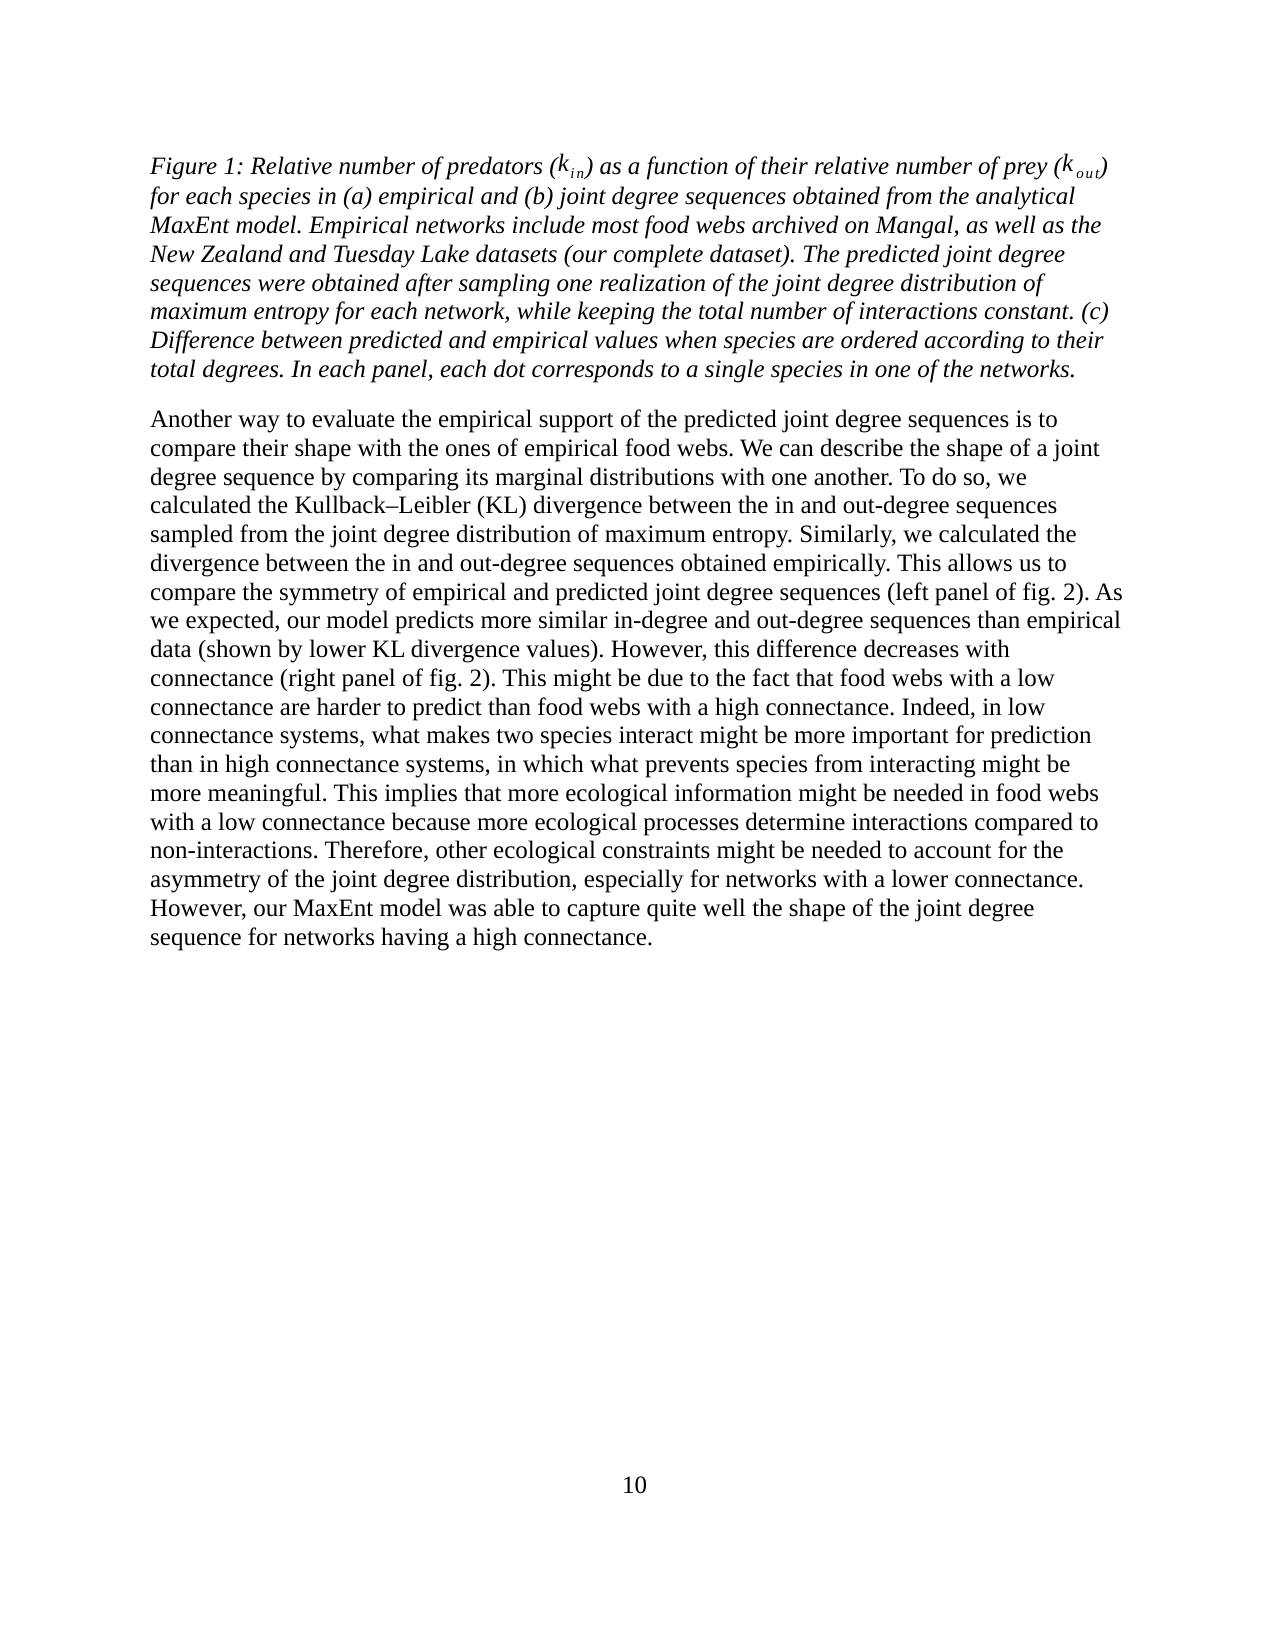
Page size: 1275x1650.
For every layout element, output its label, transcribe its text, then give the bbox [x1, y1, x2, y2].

text Figure 1: Relative number of predators () as a function of their relative number of prey () for each species in (a) empirical and (b) joint degree sequences obtained from the analytical MaxEnt model. Empirical networks include most food webs archived on Mangal, as well as the New Zealand and Tuesday Lake datasets (our complete dataset). The predicted joint degree sequences were obtained after sampling one realization of the joint degree distribution of maximum entropy for each network, while keeping the total number of interactions constant. (c) Difference between predicted and empirical values when species are ordered according to their total degrees. In each panel, each dot corresponds to a single species in one of the networks. [150, 150, 1125, 383]
text Another way to evaluate the empirical support of the predicted joint degree sequences is to compare their shape with the ones of empirical food webs. We can describe the shape of a joint degree sequence by comparing its marginal distributions with one another. To do so, we calculated the Kullback–Leibler (KL) divergence between the in and out-degree sequences sampled from the joint degree distribution of maximum entropy. Similarly, we calculated the divergence between the in and out-degree sequences obtained empirically. This allows us to compare the symmetry of empirical and predicted joint degree sequences (left panel of fig. 2). As we expected, our model predicts more similar in-degree and out-degree sequences than empirical data (shown by lower KL divergence values). However, this difference decreases with connectance (right panel of fig. 2). This might be due to the fact that food webs with a low connectance are harder to predict than food webs with a high connectance. Indeed, in low connectance systems, what makes two species interact might be more important for prediction than in high connectance systems, in which what prevents species from interacting might be more meaningful. This implies that more ecological information might be needed in food webs with a low connectance because more ecological processes determine interactions compared to non-interactions. Therefore, other ecological constraints might be needed to account for the asymmetry of the joint degree distribution, especially for networks with a lower connectance. However, our MaxEnt model was able to capture quite well the shape of the joint degree sequence for networks having a high connectance. [150, 404, 1125, 950]
